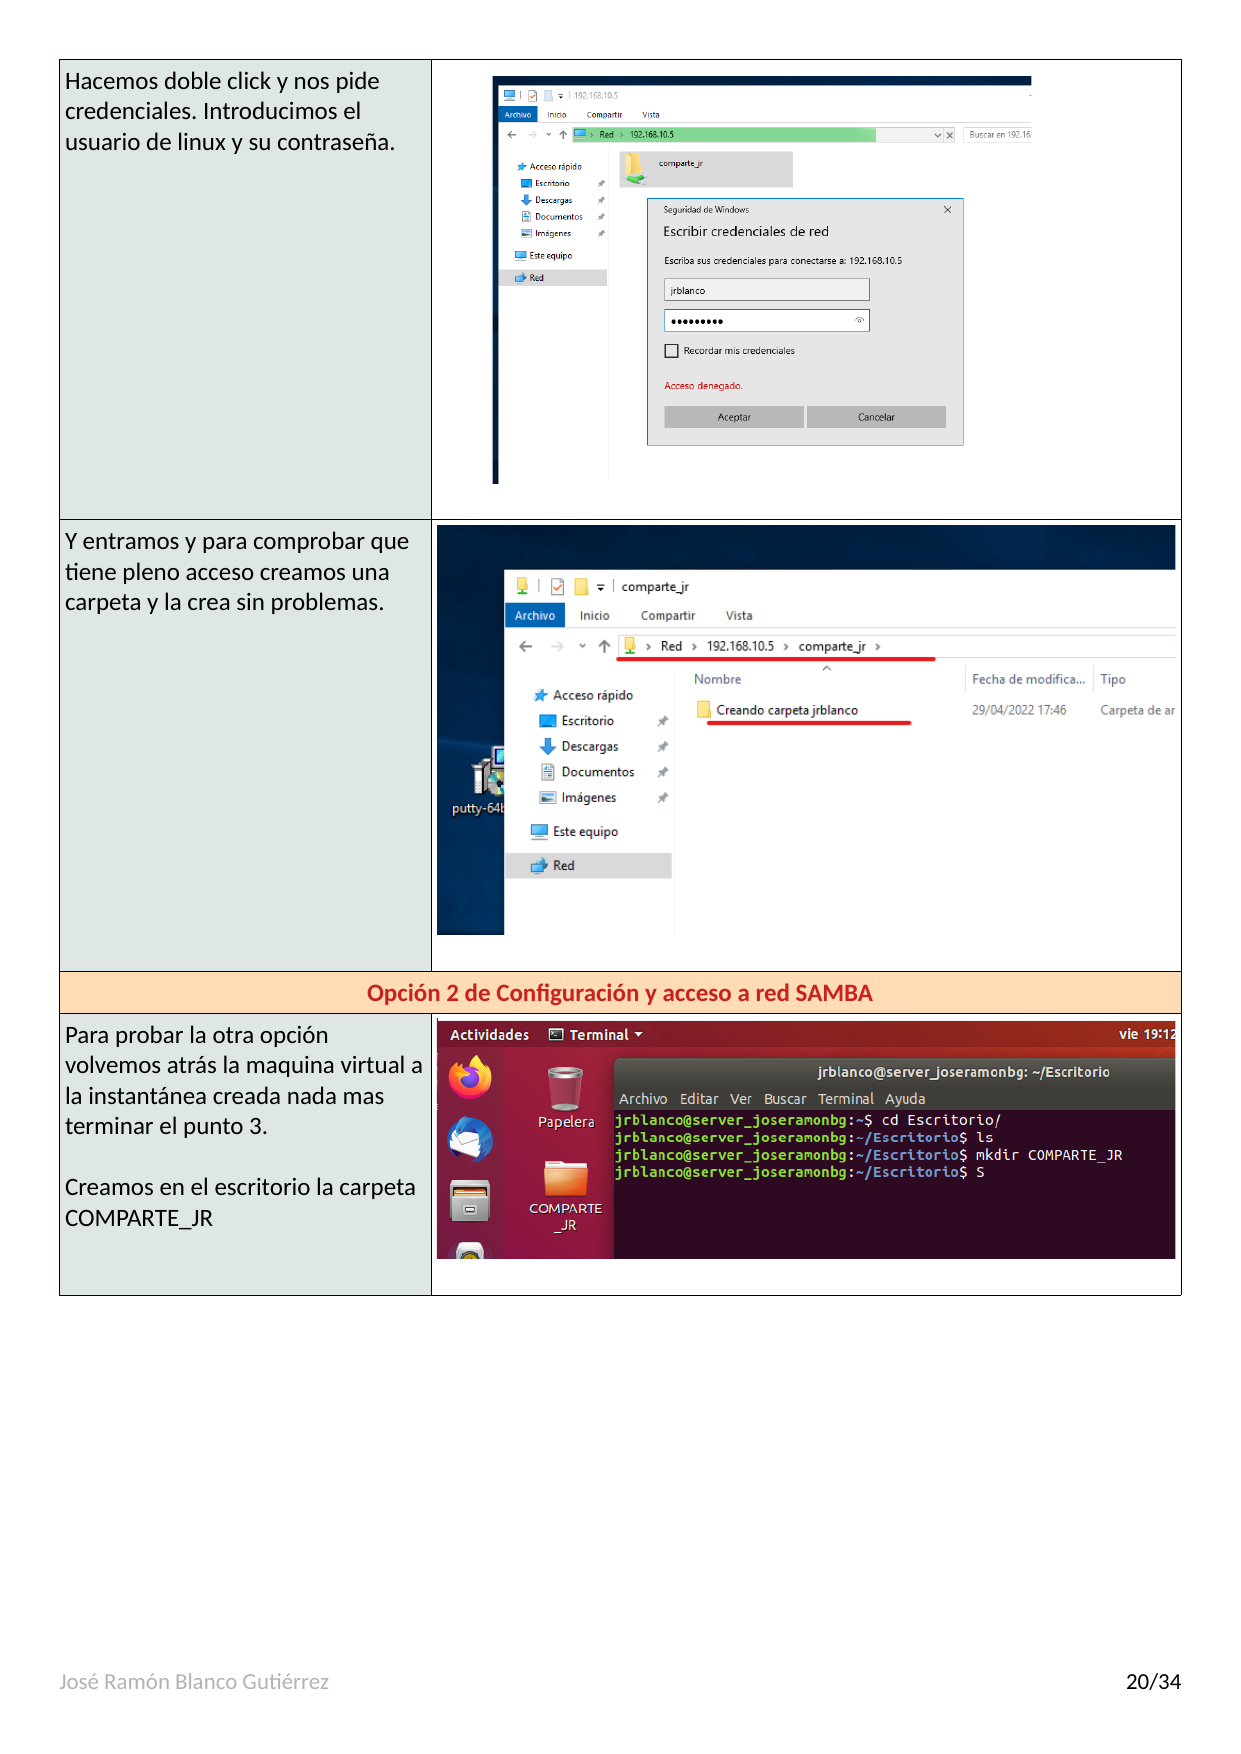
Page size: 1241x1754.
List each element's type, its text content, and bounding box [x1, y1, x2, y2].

table_cell [432, 1014, 1181, 1295]
table_cell Opción 2 de Configuración y acceso a red SAMBA [60, 972, 1181, 1013]
picture [436, 1018, 1176, 1259]
table_cell [432, 60, 1181, 519]
picture [437, 525, 1176, 935]
picture [492, 76, 1032, 484]
table_cell Y entramos y para comprobar que tiene pleno acceso creamos una carpeta y la crea sin problemas. [60, 520, 431, 971]
table_cell Para probar la otra opción volvemos atrás la maquina virtual a la instantánea creada nada mas terminar el punto 3. Creamos en el escritorio la carpeta COMPARTE_JR [60, 1014, 431, 1295]
table_cell [432, 520, 1181, 971]
table_cell Hacemos doble click y nos pide credenciales. Introducimos el usuario de linux y su contraseña. [60, 60, 431, 519]
